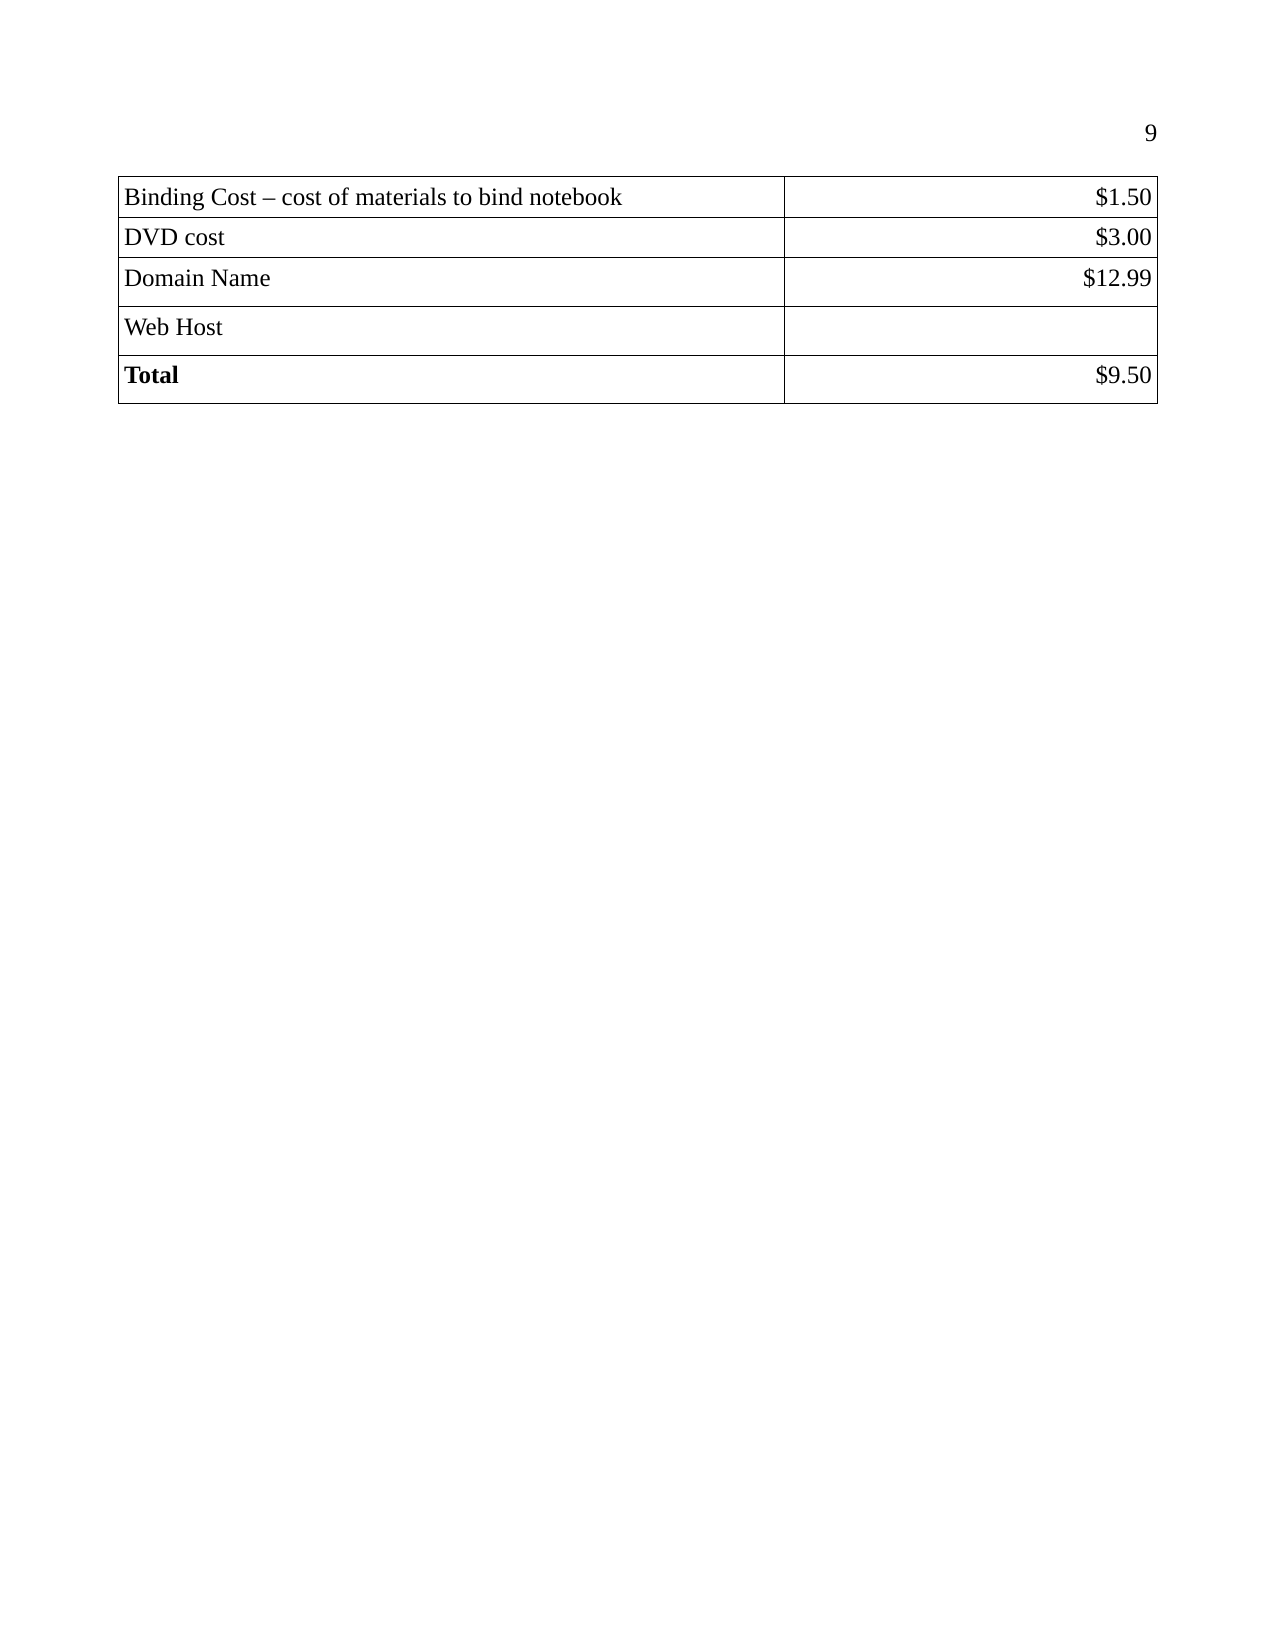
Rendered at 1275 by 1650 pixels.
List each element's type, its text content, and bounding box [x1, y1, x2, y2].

table_cell $1.50 [785, 177, 1157, 217]
table_cell Web Host [119, 307, 784, 354]
table_cell DVD cost [119, 218, 784, 257]
table_cell Total [119, 356, 784, 403]
table_cell Domain Name [119, 258, 784, 306]
table_cell $9.50 [785, 356, 1157, 403]
table_cell $12.99 [785, 258, 1157, 306]
table_cell $3.00 [785, 218, 1157, 257]
table_cell [785, 307, 1157, 354]
table_cell Binding Cost – cost of materials to bind notebook [119, 177, 784, 217]
